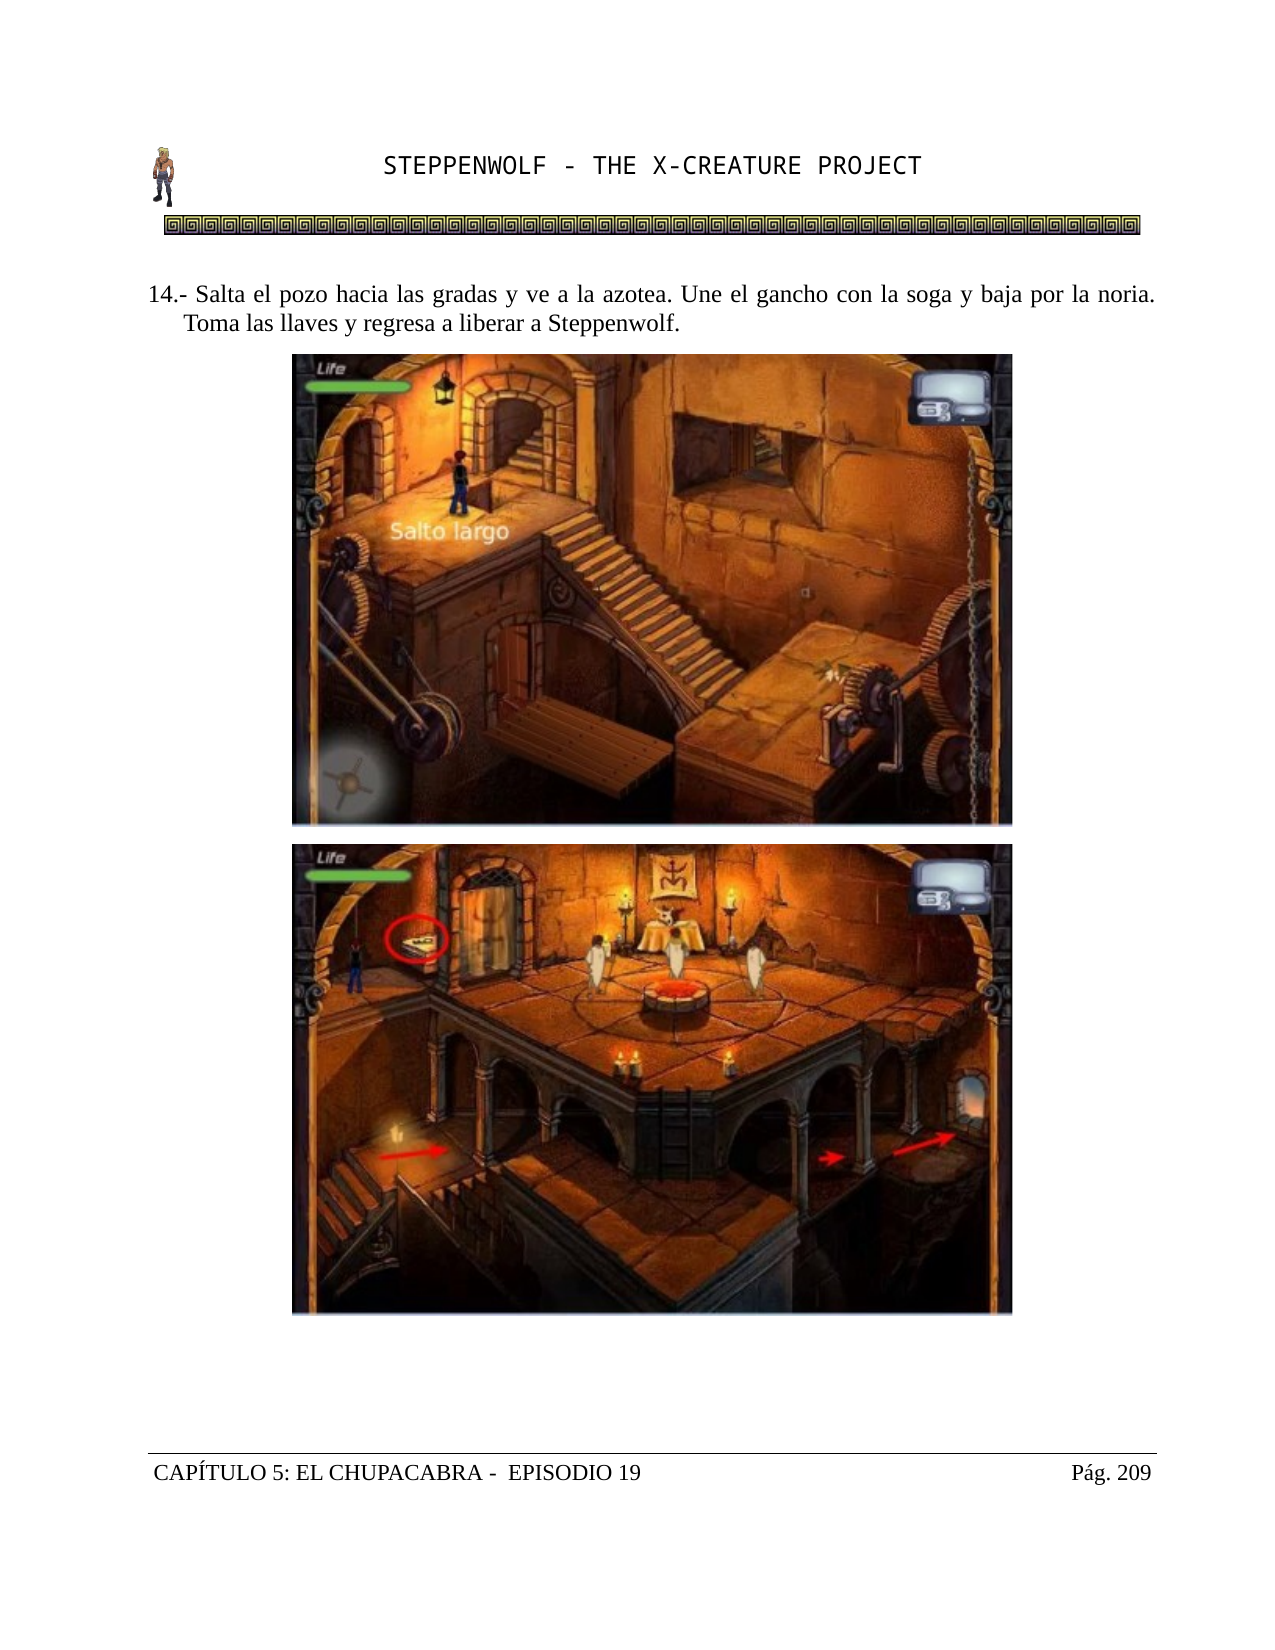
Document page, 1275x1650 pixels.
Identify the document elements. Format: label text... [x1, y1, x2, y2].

picture [292, 844, 1013, 1316]
picture [147, 147, 181, 207]
picture [292, 354, 1013, 827]
text 14.- Salta el pozo hacia las gradas y ve a la azotea. Une el gancho con la soga y baja por la noria. Toma las llaves y regresa a liberar a Steppenwolf. [148, 279, 1157, 337]
picture [164, 215, 1141, 235]
